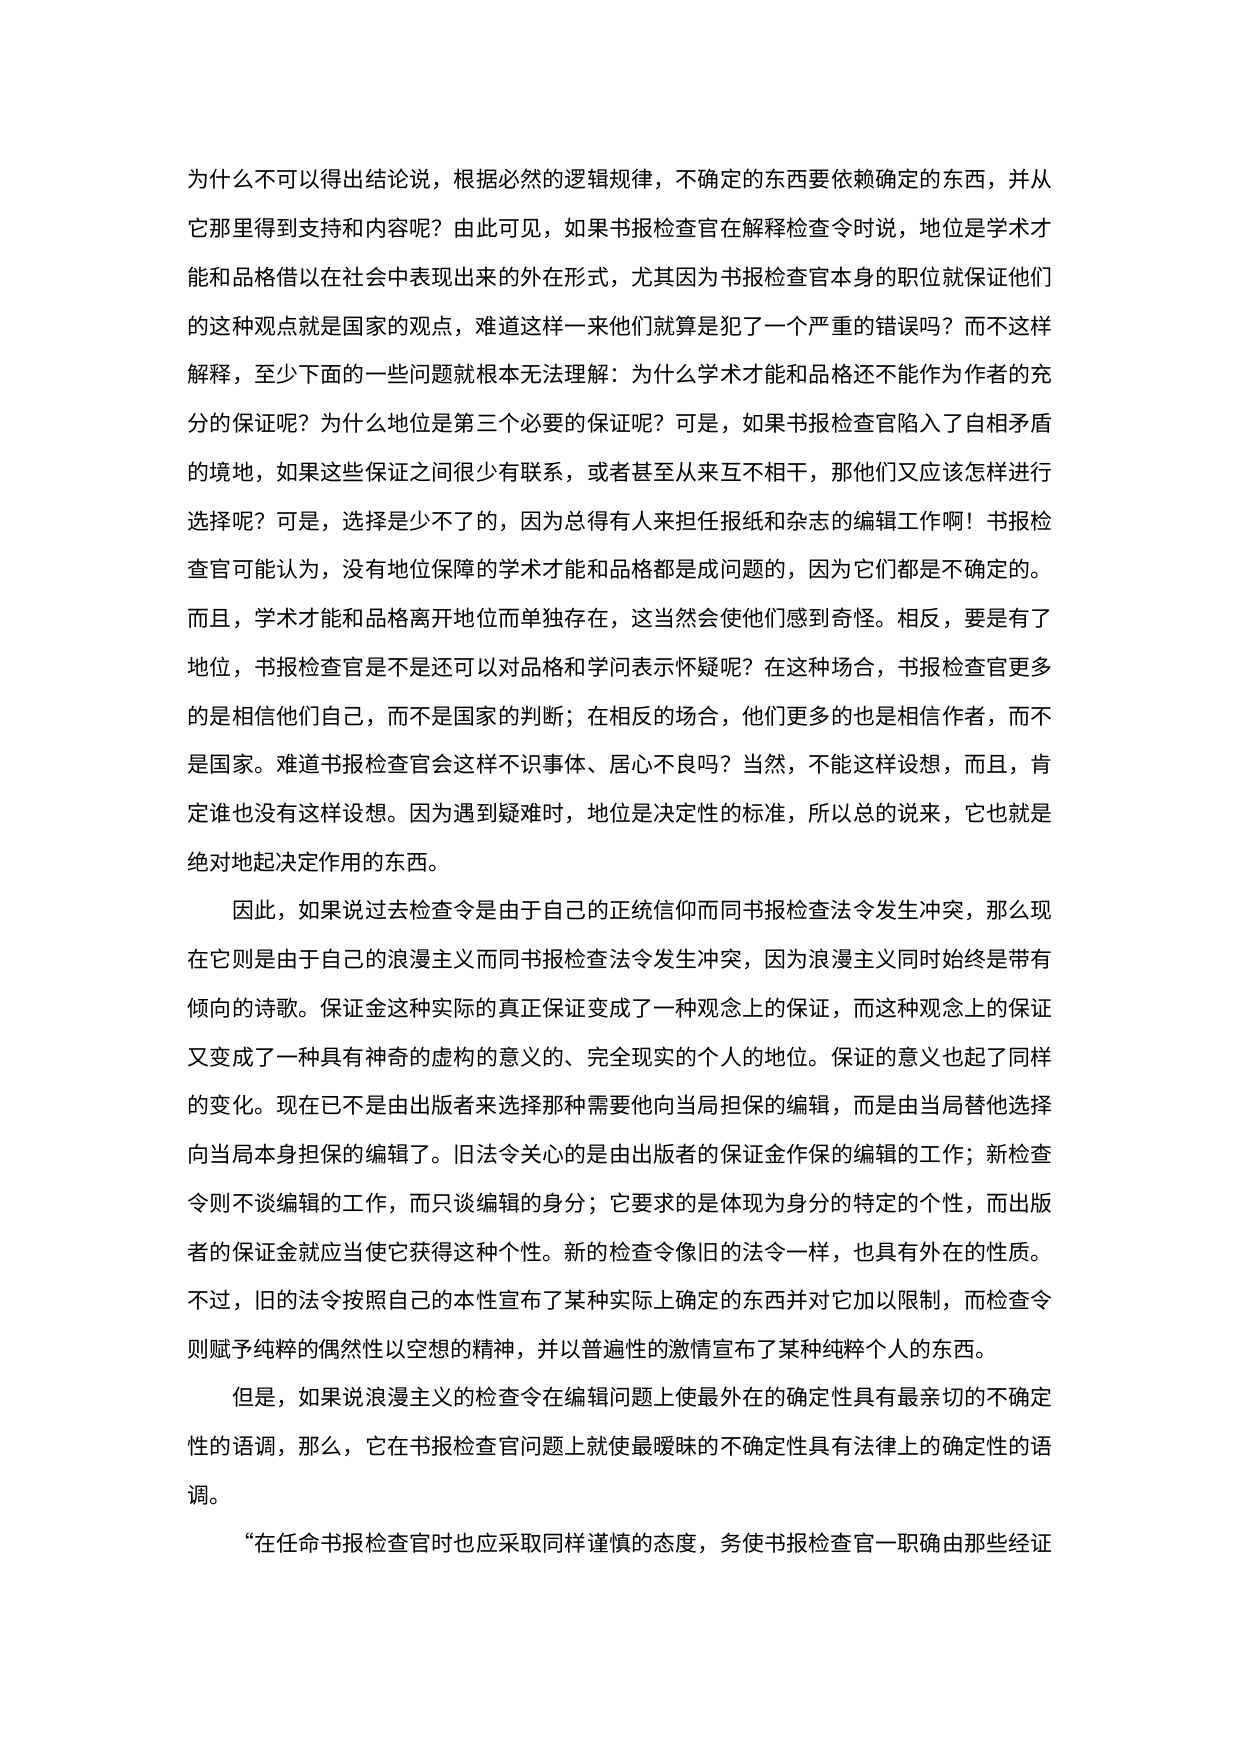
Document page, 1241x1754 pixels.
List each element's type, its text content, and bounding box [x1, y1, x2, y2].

text 但是，如果说浪漫主义的检查令在编辑问题上使最外在的确定性具有最亲切的不确定性的语调，那么，它在书报检查官问题上就使最暧昧的不确定性具有法律上的确定性的语调。 [187, 1380, 1053, 1510]
text “在任命书报检查官时也应采取同样谨慎的态度，务使书报检查官一职确由那些经证 [187, 1526, 1053, 1558]
text 为什么不可以得出结论说，根据必然的逻辑规律，不确定的东西要依赖确定的东西，并从它那里得到支持和内容呢？由此可见，如果书报检查官在解释检查令时说，地位是学术才能和品格借以在社会中表现出来的外在形式，尤其因为书报检查官本身的职位就保证他们的这种观点就是国家的观点，难道这样一来他们就算是犯了一个严重的错误吗？而不这样解释，至少下面的一些问题就根本无法理解：为什么学术才能和品格还不能作为作者的充分的保证呢？为什么地位是第三个必要的保证呢？可是，如果书报检查官陷入了自相矛盾的境地，如果这些保证之间很少有联系，或者甚至从来互不相干，那他们又应该怎样进行选择呢？可是，选择是少不了的，因为总得有人来担任报纸和杂志的编辑工作啊！书报检查官可能认为，没有地位保障的学术才能和品格都是成问题的，因为它们都是不确定的。而且，学术才能和品格离开地位而单独存在，这当然会使他们感到奇怪。相反，要是有了地位，书报检查官是不是还可以对品格和学问表示怀疑呢？在这种场合，书报检查官更多的是相信他们自己，而不是国家的判断；在相反的场合，他们更多的也是相信作者，而不是国家。难道书报检查官会这样不识事体、居心不良吗？当然，不能这样设想，而且，肯定谁也没有这样设想。因为遇到疑难时，地位是决定性的标准，所以总的说来，它也就是绝对地起决定作用的东西。 [187, 162, 1053, 877]
text 因此，如果说过去检查令是由于自己的正统信仰而同书报检查法令发生冲突，那么现在它则是由于自己的浪漫主义而同书报检查法令发生冲突，因为浪漫主义同时始终是带有倾向的诗歌。保证金这种实际的真正保证变成了一种观念上的保证，而这种观念上的保证又变成了一种具有神奇的虚构的意义的、完全现实的个人的地位。保证的意义也起了同样的变化。现在已不是由出版者来选择那种需要他向当局担保的编辑，而是由当局替他选择向当局本身担保的编辑了。旧法令关心的是由出版者的保证金作保的编辑的工作；新检查令则不谈编辑的工作，而只谈编辑的身分；它要求的是体现为身分的特定的个性，而出版者的保证金就应当使它获得这种个性。新的检查令像旧的法令一样，也具有外在的性质。不过，旧的法令按照自己的本性宣布了某种实际上确定的东西并对它加以限制，而检查令则赋予纯粹的偶然性以空想的精神，并以普遍性的激情宣布了某种纯粹个人的东西。 [187, 893, 1053, 1364]
